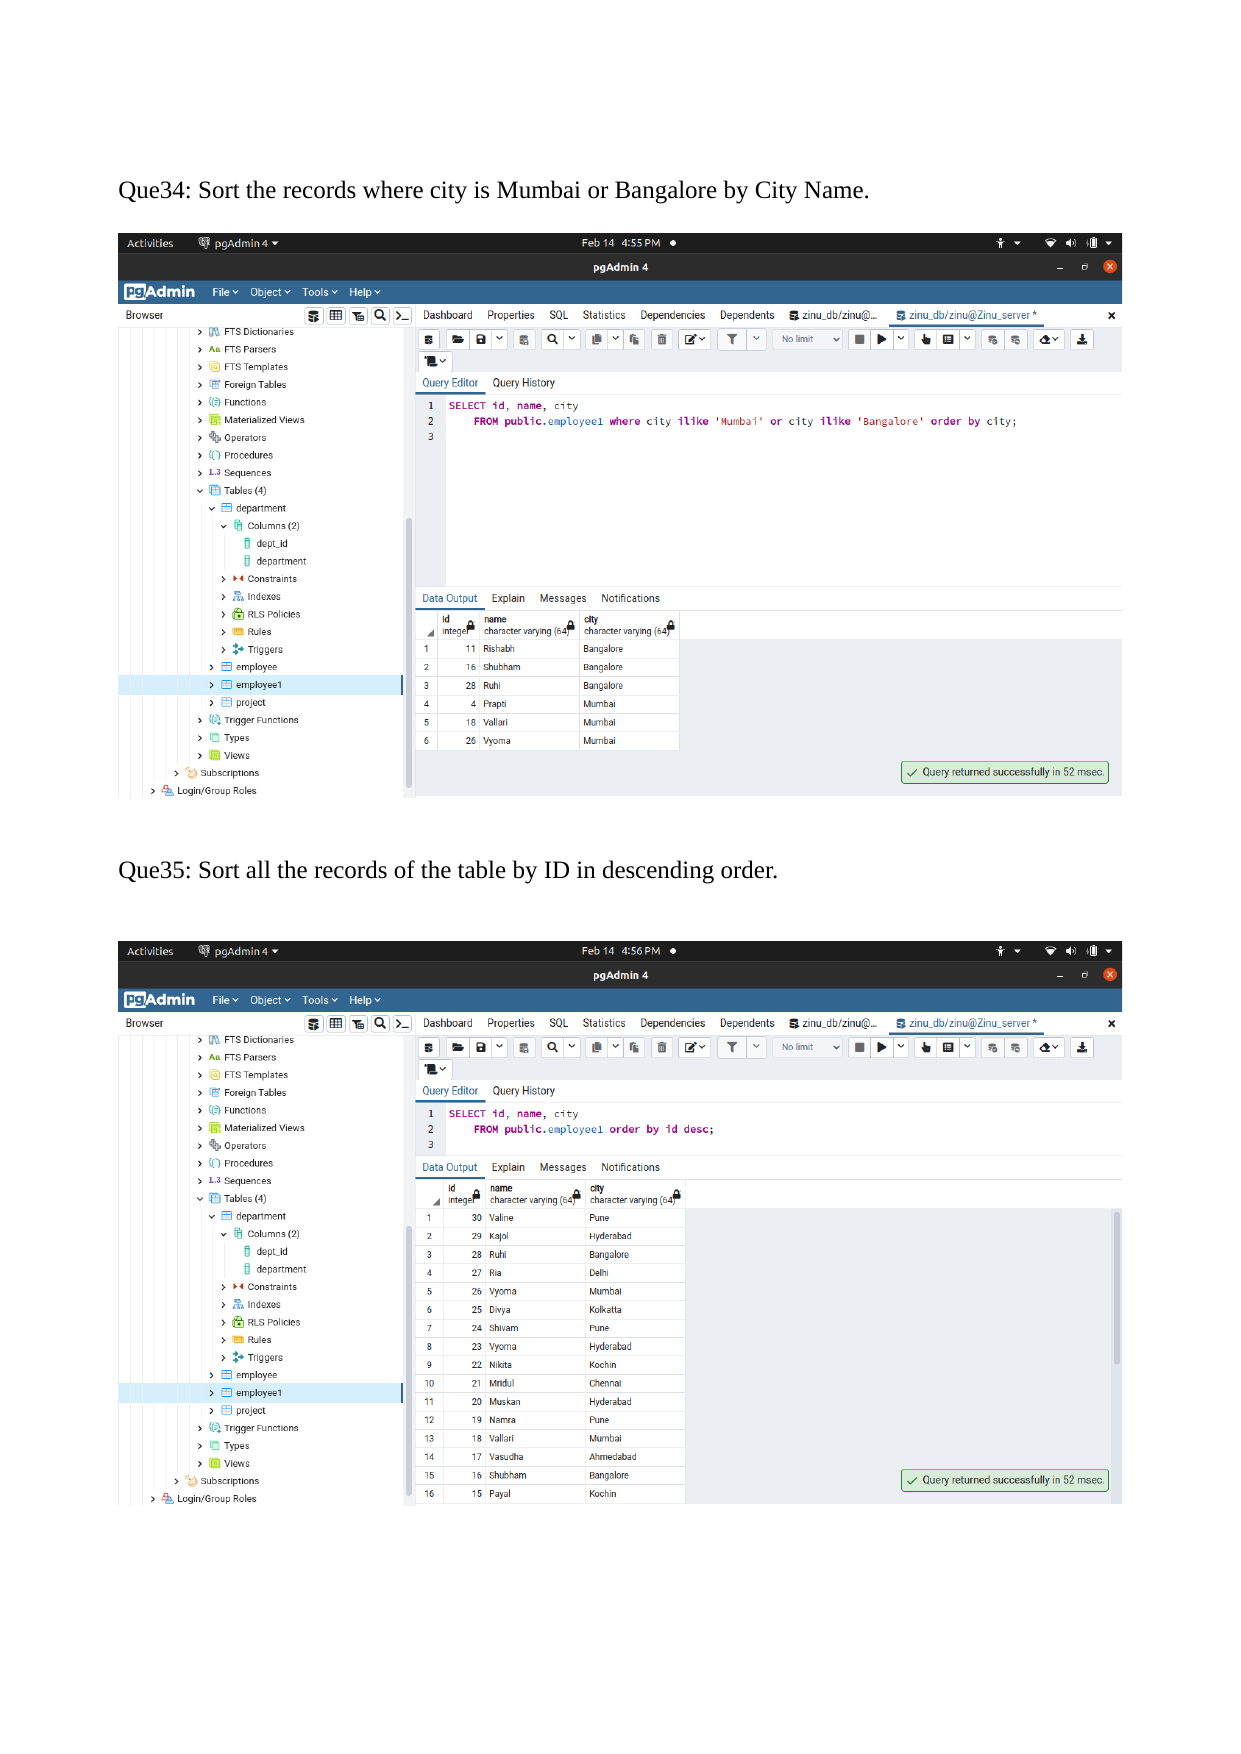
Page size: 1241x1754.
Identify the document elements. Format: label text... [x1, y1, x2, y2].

text Que34: Sort the records where city is Mumbai or Bangalore by City Name. [118, 176, 1122, 204]
picture [118, 941, 1123, 1506]
text Que35: Sort all the records of the table by ID in descending order. [118, 855, 1122, 884]
picture [118, 233, 1123, 798]
